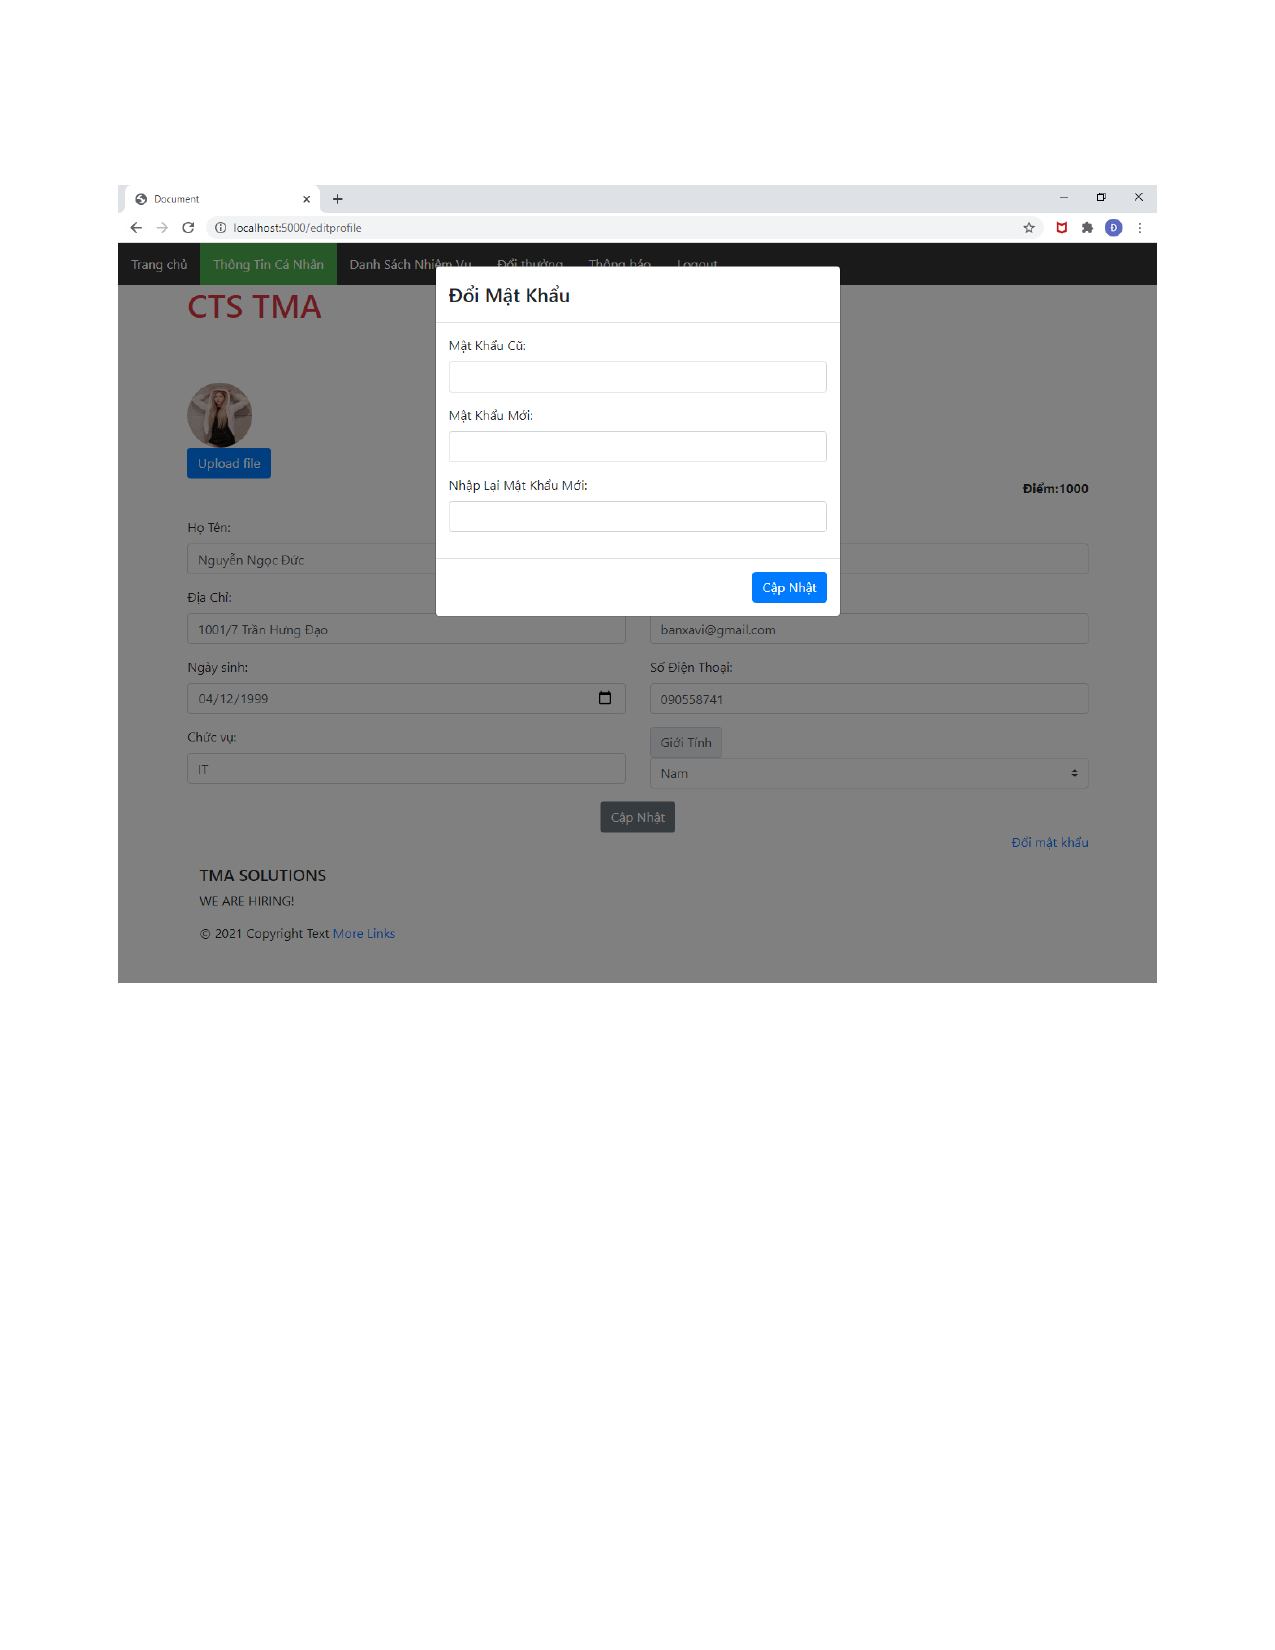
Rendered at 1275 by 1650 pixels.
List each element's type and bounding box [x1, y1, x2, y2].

picture [118, 185, 1157, 983]
